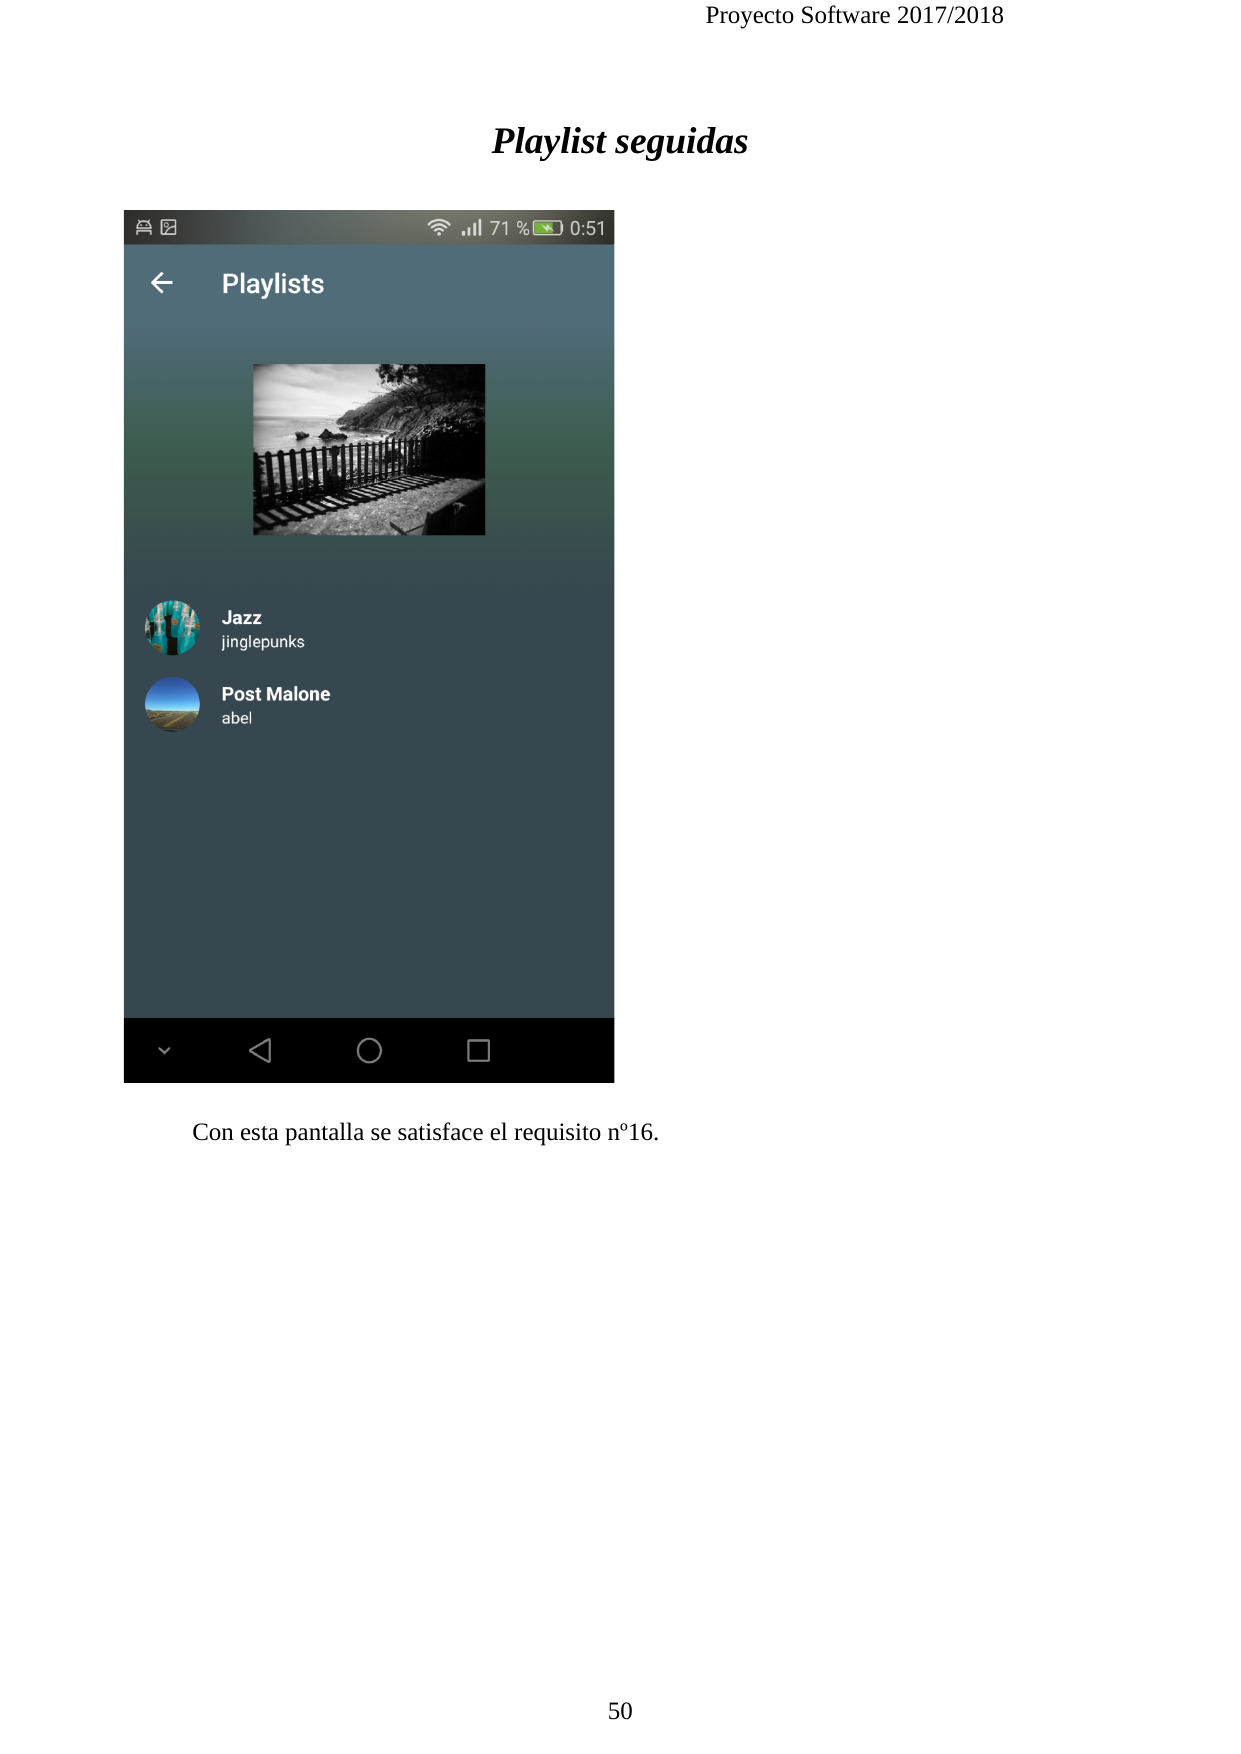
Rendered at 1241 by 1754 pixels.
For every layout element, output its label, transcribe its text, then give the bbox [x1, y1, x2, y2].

table_header [118, 204, 620, 1117]
subtitle Playlist seguidas [118, 118, 1122, 161]
table_header [620, 204, 1122, 1117]
picture [123, 210, 615, 1083]
text Con esta pantalla se satisface el requisito nº16. [118, 1117, 1122, 1145]
